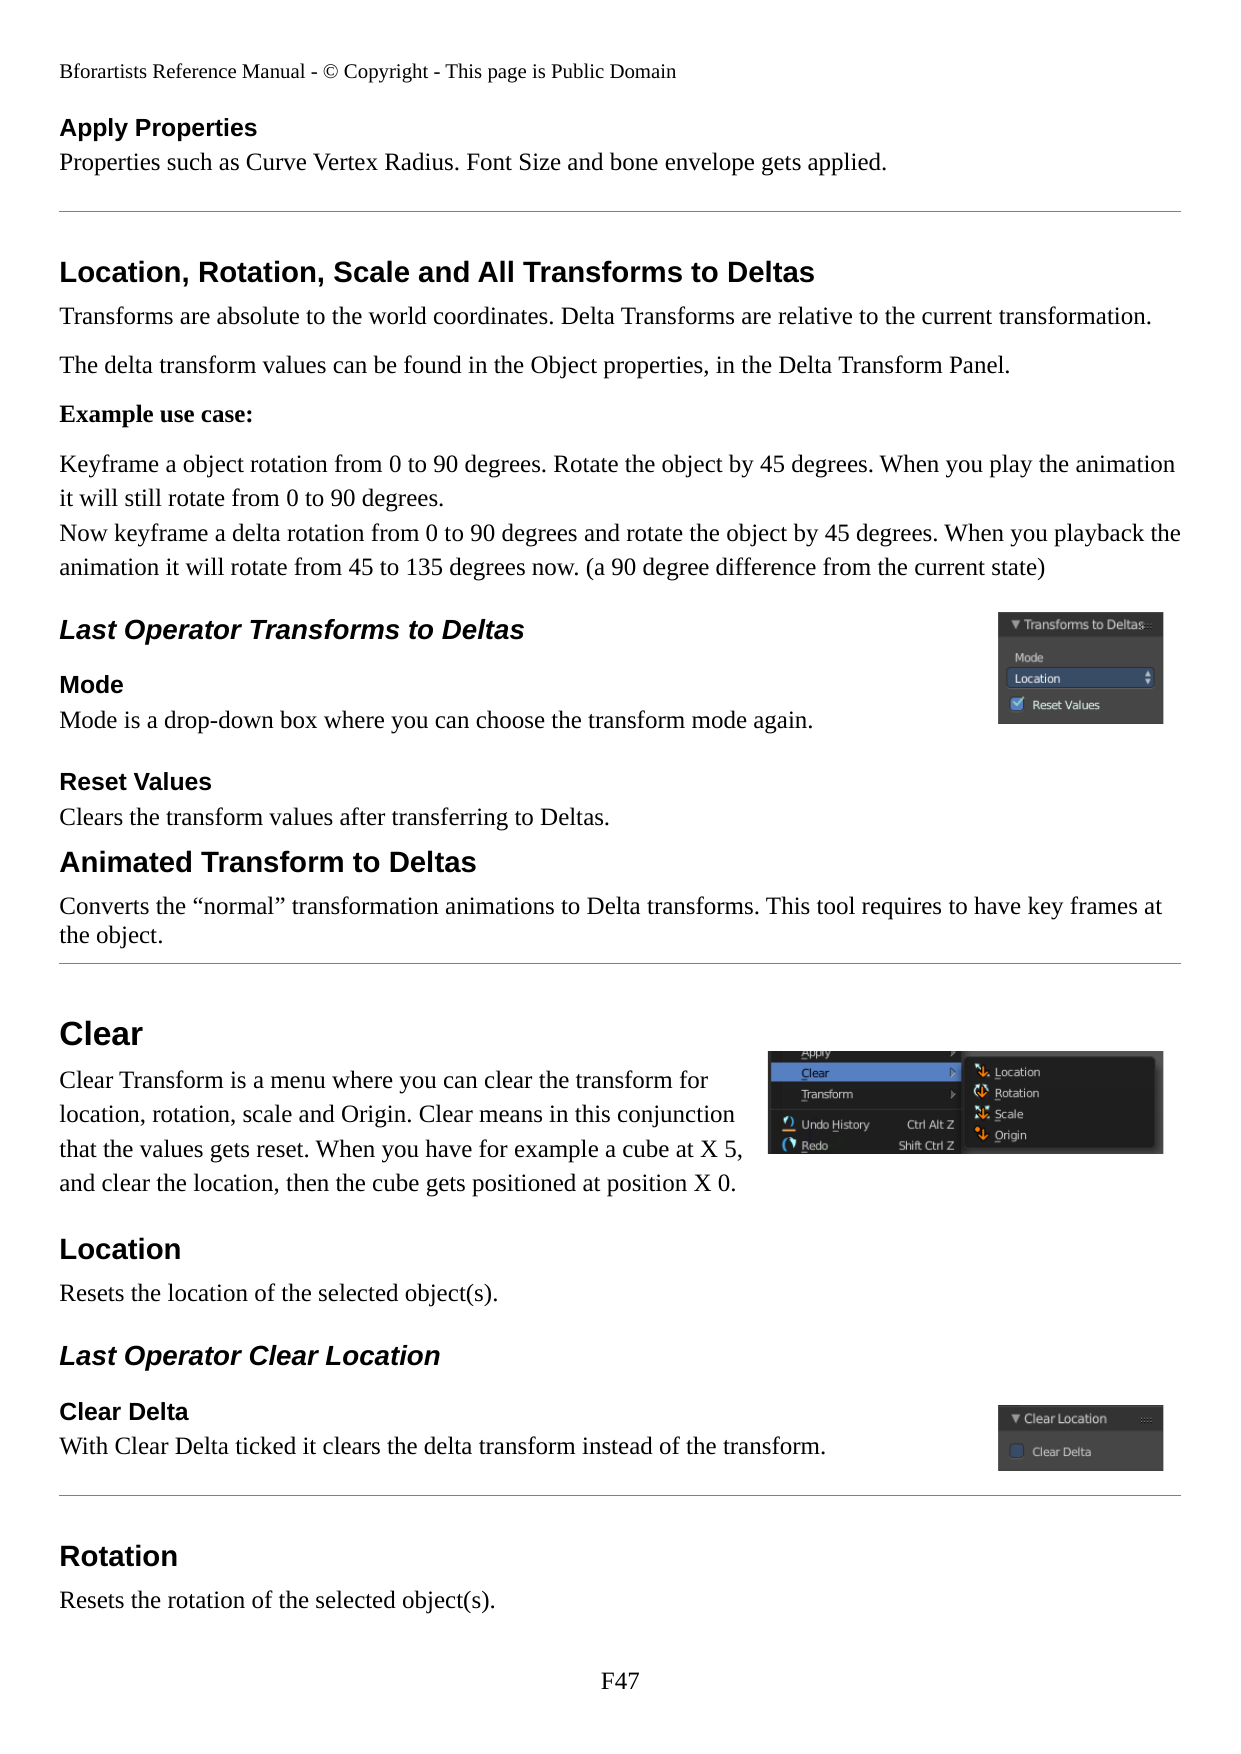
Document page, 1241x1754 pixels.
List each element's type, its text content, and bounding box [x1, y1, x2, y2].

subtitle Clear Delta [59, 1397, 1181, 1425]
subtitle [1164, 671, 1181, 699]
text Resets the rotation of the selected object(s). [59, 1586, 1181, 1614]
subtitle Animated Transform to Deltas [59, 845, 1181, 879]
text Keyframe a object rotation from 0 to 90 degrees. Rotate the object by 45 degrees. When you play the animation it will still rotate from 0 to 90 degrees. Now keyframe a delta rotation from 0 to 90 degrees and rotate the object by 45 degrees. When you playback the animation it will rotate from 45 to 135 degrees now. (a 90 degree difference from the current state) [59, 449, 1181, 581]
text With Clear Delta ticked it clears the delta transform instead of the transform. [59, 1431, 998, 1460]
text Resets the location of the selected object(s). [59, 1278, 1181, 1307]
list Clears the transform values after transferring to Deltas. [59, 802, 1181, 830]
text Transforms are absolute to the world coordinates. Delta Transforms are relative to the current transformation. [59, 301, 1181, 330]
text Clear Transform is a menu where you can clear the transform for location, rotation, scale and Origin. Clear means in this conjunction that the values gets reset. When you have for example a cube at X 5, and clear the location, then the cube gets positioned at position X 0. [59, 1065, 1181, 1197]
subtitle Last Operator Transforms to Deltas [59, 614, 998, 646]
text Mode is a drop-down box where you can choose the transform mode again. [59, 705, 1181, 734]
subtitle Location [59, 1232, 1181, 1266]
subtitle Last Operator Clear Location [59, 1340, 1181, 1372]
subtitle Reset Values [59, 767, 1181, 795]
text The delta transform values can be found in the Object properties, in the Delta Transform Panel. [59, 351, 1181, 379]
subtitle Rotation [59, 1539, 1181, 1573]
text Properties such as Curve Vertex Radius. Font Size and bone envelope gets applied. [59, 147, 1181, 176]
subtitle Clear [59, 1014, 1181, 1052]
picture [767, 1051, 1164, 1154]
subtitle Apply Properties [59, 113, 1181, 141]
picture [998, 1405, 1164, 1471]
subtitle Mode [59, 671, 998, 699]
list Converts the “normal” transformation animations to Delta transforms. This tool requires to have key frames at the object. [59, 891, 1181, 949]
text Example use case: [59, 399, 1181, 428]
picture [998, 612, 1164, 724]
subtitle Location, Rotation, Scale and All Transforms to Deltas [59, 255, 1181, 289]
